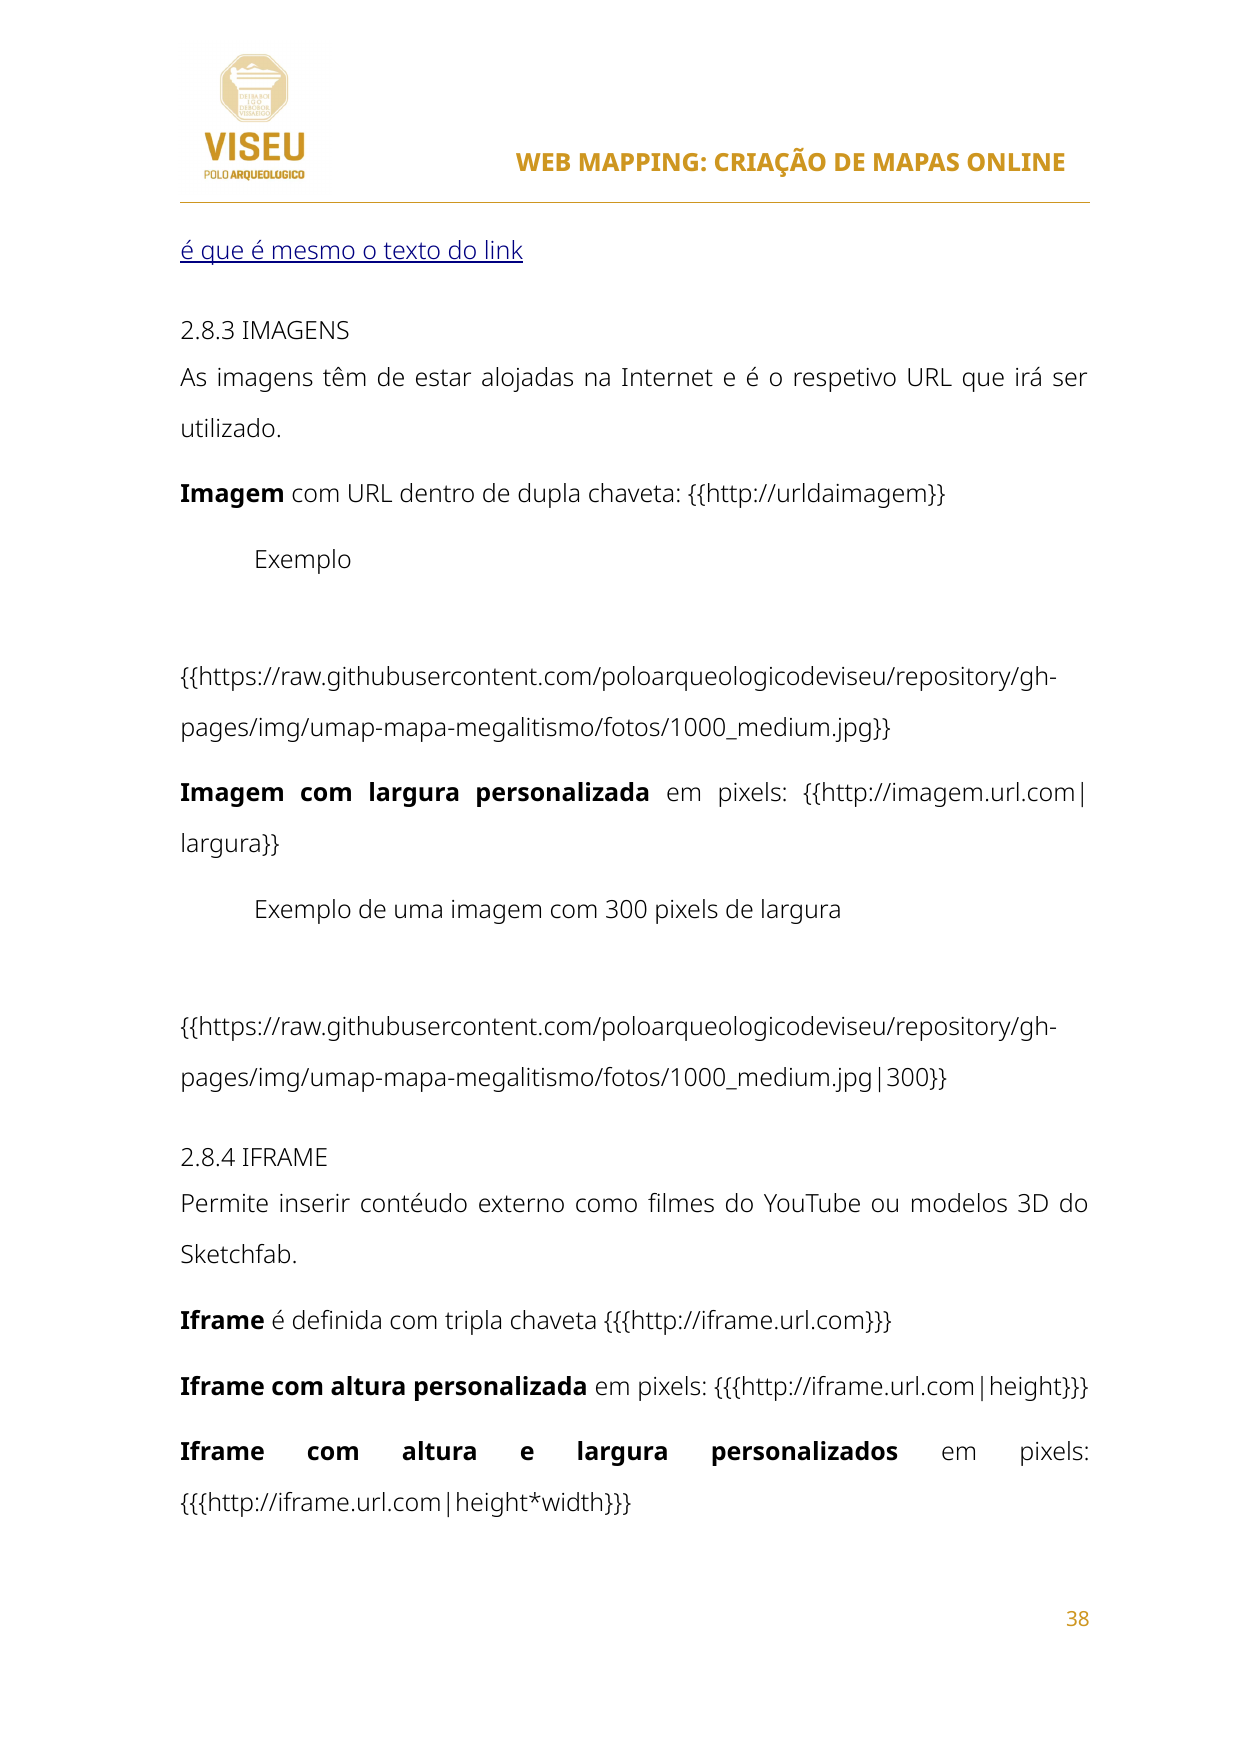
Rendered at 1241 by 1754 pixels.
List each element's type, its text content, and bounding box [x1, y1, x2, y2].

text Exemplo [180, 541, 1090, 576]
text Imagem com URL dentro de dupla chaveta: {{http://urldaimagem}} [180, 476, 1090, 510]
text Iframe é definida com tripla chaveta {{{http://iframe.url.com}}} [180, 1303, 1090, 1337]
text {{https://raw.githubusercontent.com/poloarqueologicodeviseu/repository/gh-pages/img/umap-mapa-megalitismo/fotos/1000_medium.jpg}} [180, 607, 1090, 743]
text Permite inserir contéudo externo como filmes do YouTube ou modelos 3D do Sketchfab. [180, 1186, 1090, 1271]
text Iframe com altura e largura personalizados em pixels: {{{http://iframe.url.com|height*width}}} [180, 1434, 1090, 1519]
subtitle 2.8.3 Imagens [180, 313, 1090, 347]
text Imagem com largura personalizada em pixels: {{http://imagem.url.com|largura}} [180, 775, 1090, 860]
text é que é mesmo o texto do link [180, 232, 1090, 266]
text {{https://raw.githubusercontent.com/poloarqueologicodeviseu/repository/gh-pages/img/umap-mapa-megalitismo/fotos/1000_medium.jpg|300}} [180, 957, 1090, 1093]
text As imagens têm de estar alojadas na Internet e é o respetivo URL que irá ser utilizado. [180, 359, 1090, 444]
subtitle 2.8.4 Iframe [180, 1139, 1090, 1173]
text Exemplo de uma imagem com 300 pixels de largura [180, 891, 1090, 926]
text Iframe com altura personalizada em pixels: {{{http://iframe.url.com|height}}} [180, 1368, 1090, 1402]
